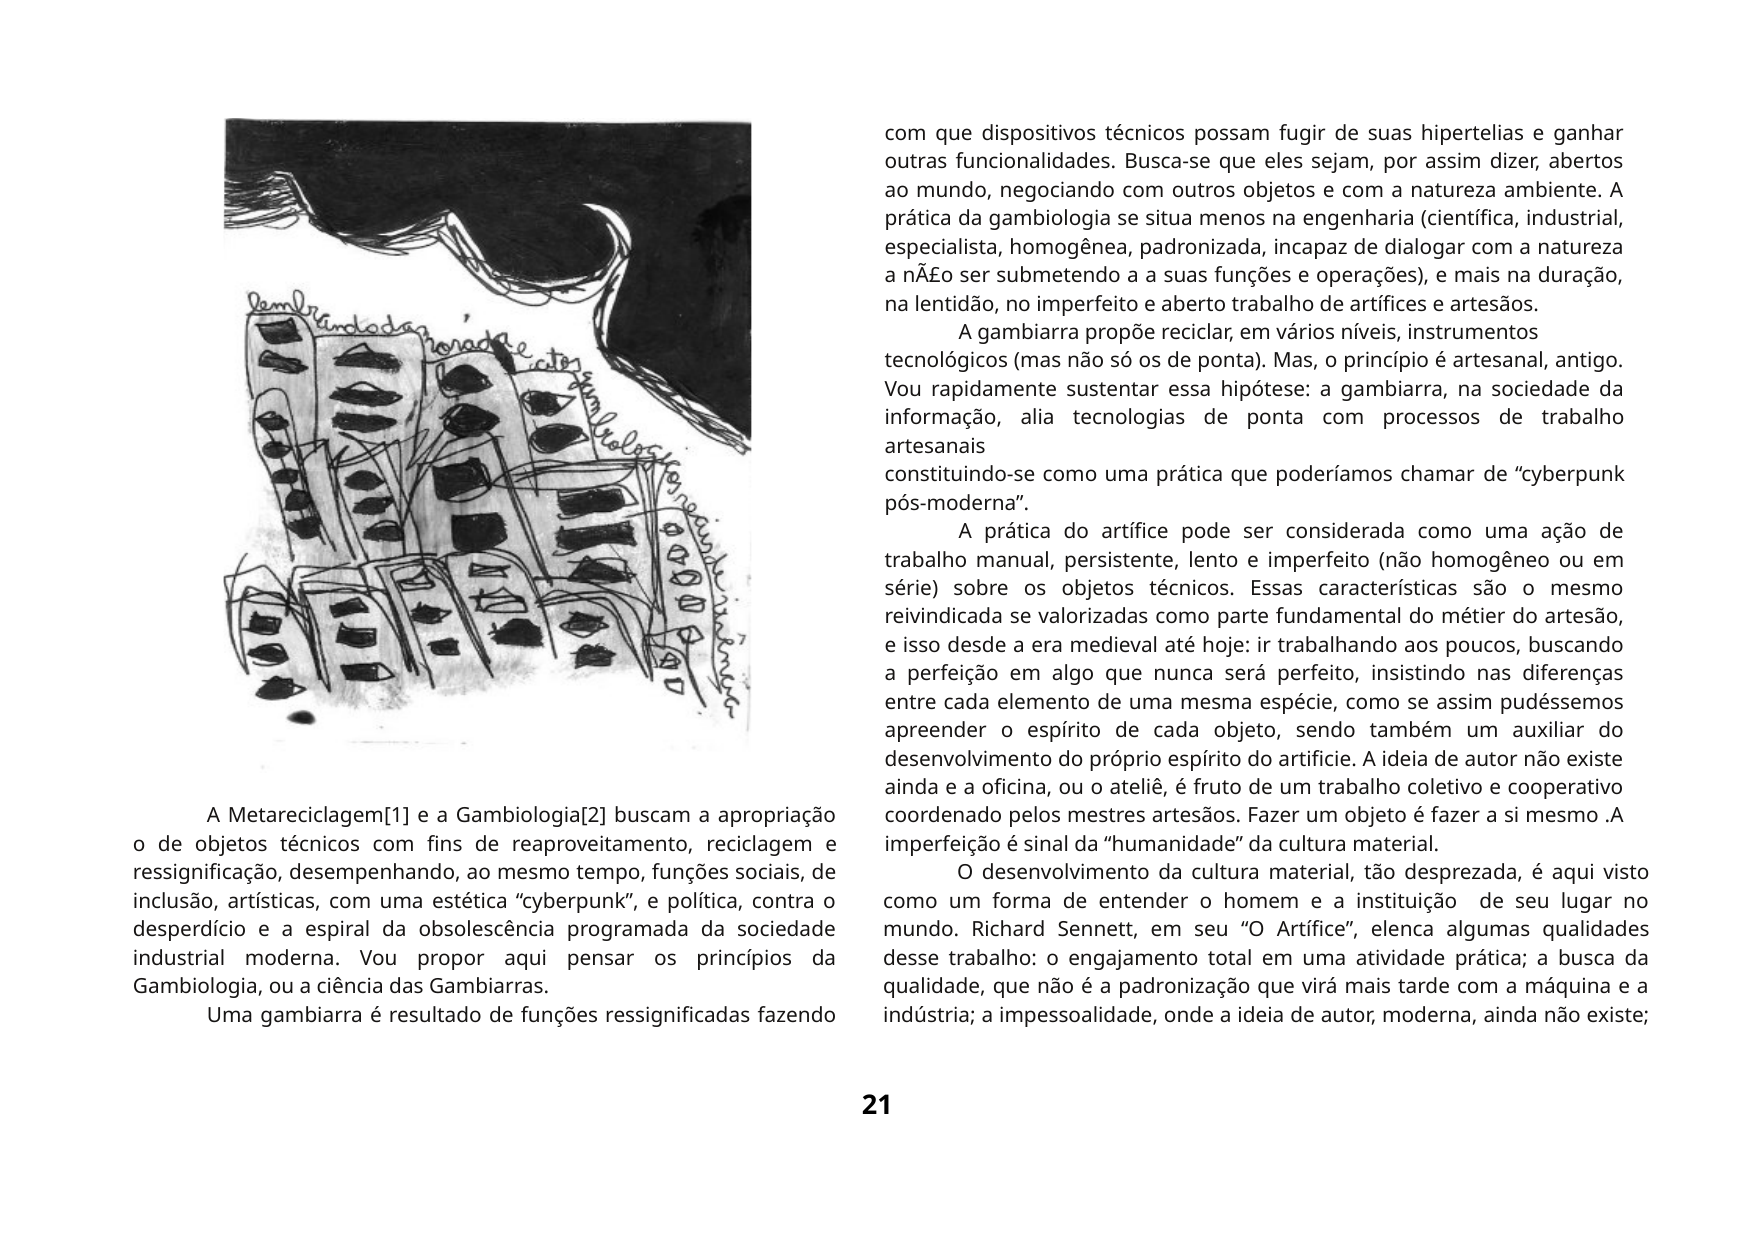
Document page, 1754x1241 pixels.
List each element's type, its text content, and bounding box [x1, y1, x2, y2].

text constituindo-se como uma prática que poderíamos chamar de “cyberpunk pós-moderna”. [884, 459, 1625, 516]
text A gambiarra propõe reciclar, em vários níveis, instrumentos [884, 317, 1625, 346]
text A Metareciclagem[1] e a Gambiologia[2] buscam a apropriação o de objetos técnicos com fins de reaproveitamento, reciclagem e ressignificação, desempenhando, ao mesmo tempo, funções sociais, de inclusão, artísticas, com uma estética “cyberpunk”, e política, contra o desperdício e a espiral da obsolescência programada da sociedade industrial moderna. Vou propor aqui pensar os princípios da Gambiologia, ou a ciência das Gambiarras. [133, 801, 837, 1000]
picture [223, 118, 752, 773]
text A prática do artífice pode ser considerada como uma ação de trabalho manual, persistente, lento e imperfeito (não homogêneo ou em série) sobre os objetos técnicos. Essas características são o mesmo reivindicada se valorizadas como parte fundamental do métier do artesão, e isso desde a era medieval até hoje: ir trabalhando aos poucos, buscando a perfeição em algo que nunca será perfeito, insistindo nas diferenças entre cada elemento de uma mesma espécie, como se assim pudéssemos apreender o espírito de cada objeto, sendo também um auxiliar do desenvolvimento do próprio espírito do artificie. A ideia de autor não existe ainda e a oficina, ou o ateliê, é fruto de um trabalho coletivo e cooperativo coordenado pelos mestres artesãos. Fazer um objeto é fazer a si mesmo .A imperfeição é sinal da “humanidade” da cultura material. [884, 516, 1625, 857]
text tecnológicos (mas não só os de ponta). Mas, o princípio é artesanal, antigo. Vou rapidamente sustentar essa hipótese: a gambiarra, na sociedade da informação, alia tecnologias de ponta com processos de trabalho artesanais [884, 346, 1625, 459]
text O desenvolvimento da cultura material, tão desprezada, é aqui visto como um forma de entender o homem e a instituição de seu lugar no mundo. Richard Sennett, em seu “O Artífice”, elenca algumas qualidades desse trabalho: o engajamento total em uma atividade prática; a busca da qualidade, que não é a padronização que virá mais tarde com a máquina e a indústria; a impessoalidade, onde a ideia de autor, moderna, ainda não existe; [883, 857, 1650, 1028]
text Uma gambiarra é resultado de funções ressignificadas fazendo [133, 1000, 837, 1028]
text com que dispositivos técnicos possam fugir de suas hipertelias e ganhar outras funcionalidades. Busca-se que eles sejam, por assim dizer, abertos ao mundo, negociando com outros objetos e com a natureza ambiente. A prática da gambiologia se situa menos na engenharia (científica, industrial, especialista, homogênea, padronizada, incapaz de dialogar com a natureza a nÃ£o ser submetendo a a suas funções e operações), e mais na duração, na lentidão, no imperfeito e aberto trabalho de artífices e artesãos. [884, 118, 1625, 317]
